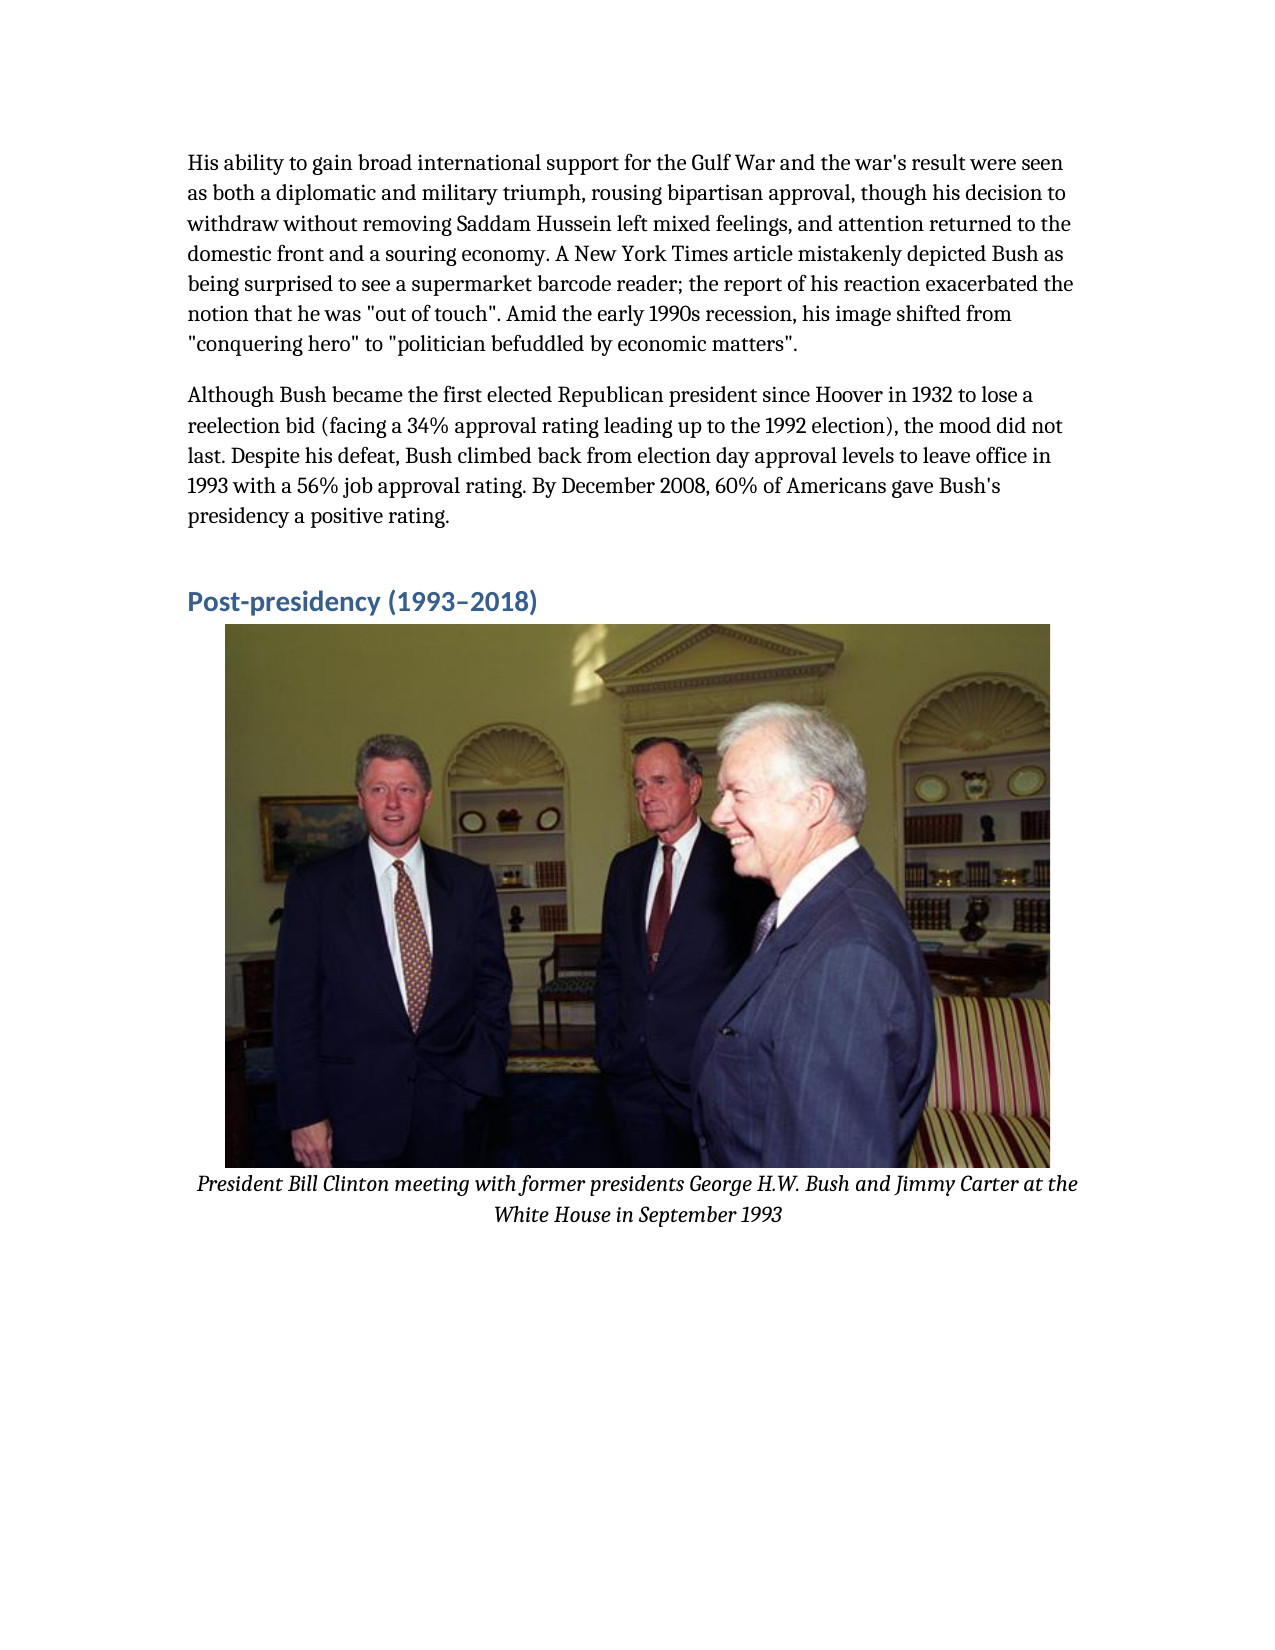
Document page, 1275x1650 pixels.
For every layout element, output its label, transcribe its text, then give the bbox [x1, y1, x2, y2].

text Although Bush became the first elected Republican president since Hoover in 1932 to lose a reelection bid (facing a 34% approval rating leading up to the 1992 election), the mood did not last. Despite his defeat, Bush climbed back from election day approval levels to leave office in 1993 with a 56% job approval rating. By December 2008, 60% of Americans gave Bush's presidency a positive rating. [187, 382, 1087, 529]
text His ability to gain broad international support for the Gulf War and the war's result were seen as both a diplomatic and military triumph, rousing bipartisan approval, though his decision to withdraw without removing Saddam Hussein left mixed feelings, and attention returned to the domestic front and a souring economy. A New York Times article mistakenly depicted Bush as being surprised to see a supermarket barcode reader; the report of his reaction exacerbated the notion that he was "out of touch". Amid the early 1990s recession, his image shifted from "conquering hero" to "politician befuddled by economic matters". [187, 150, 1087, 358]
picture [225, 624, 1050, 1168]
text President Bill Clinton meeting with former presidents George H.W. Bush and Jimmy Carter at the White House in September 1993 [187, 624, 1087, 1228]
subtitle Post-presidency (1993–2018) [187, 583, 1087, 619]
